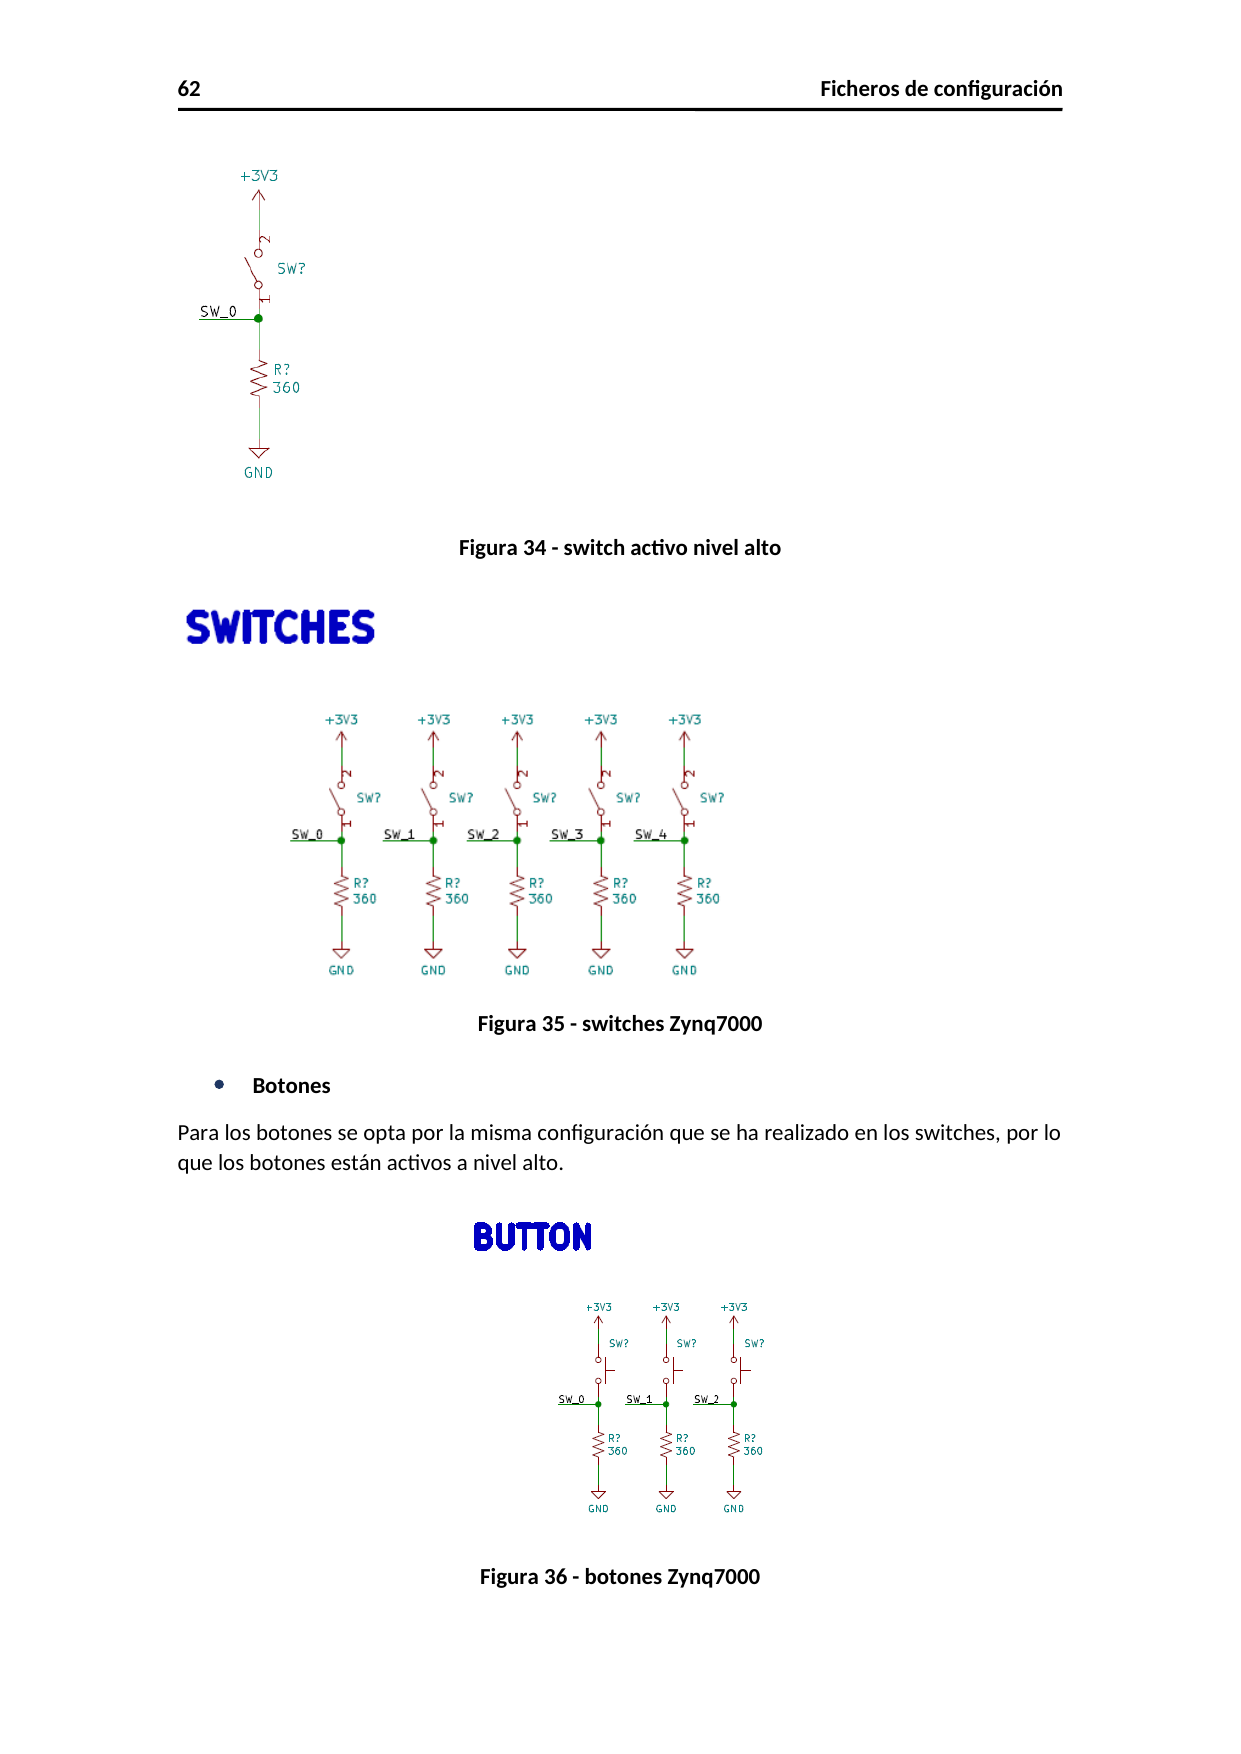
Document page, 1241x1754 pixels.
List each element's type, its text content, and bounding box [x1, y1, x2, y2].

text Figura 35 - switches Zynq7000 [177, 1009, 1063, 1037]
list Botones [215, 1071, 1063, 1099]
picture [459, 1203, 781, 1529]
text Para los botones se opta por la misma configuración que se ha realizado en los switches, por lo que los botones están activos a nivel alto. [177, 1118, 1063, 1176]
picture [177, 594, 747, 983]
text Figura 36 - botones Zynq7000 [177, 1562, 1063, 1590]
text Figura 34 - switch activo nivel alto [177, 533, 1063, 561]
picture [177, 147, 306, 506]
